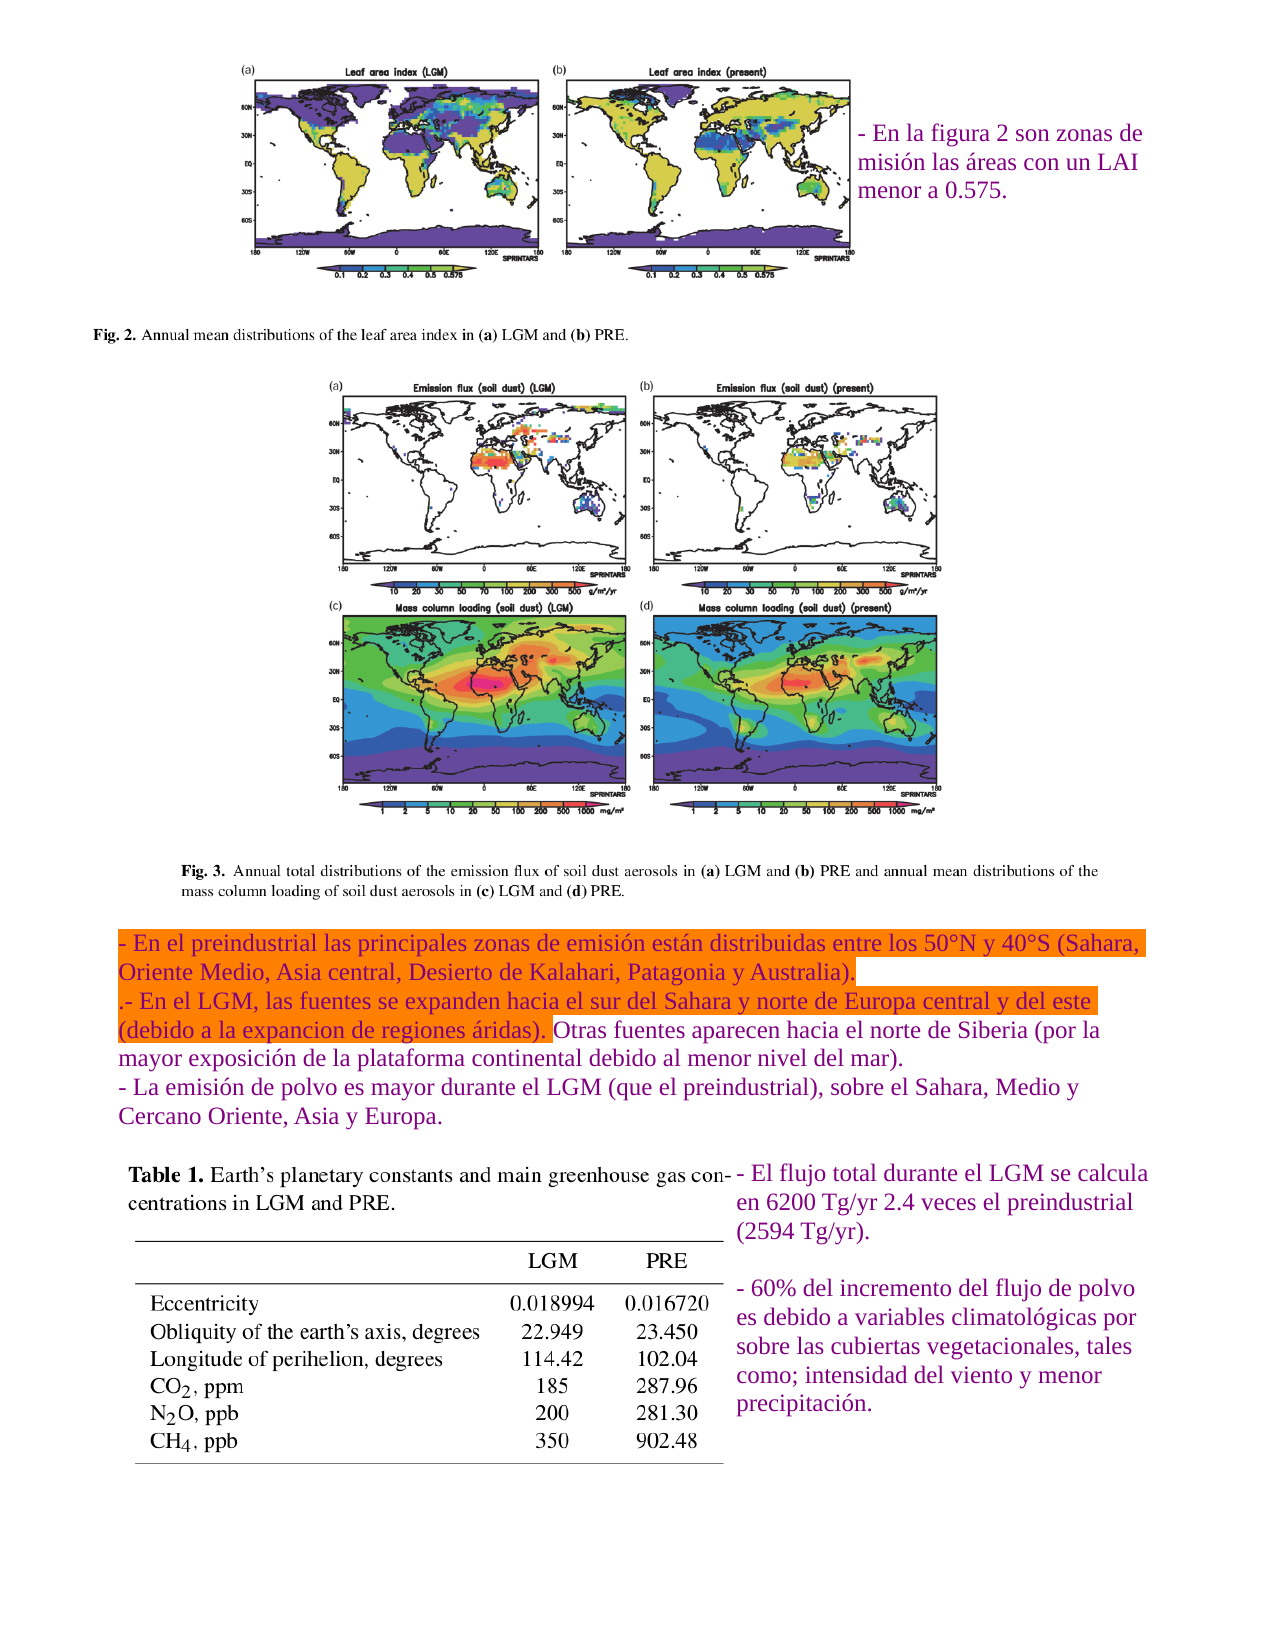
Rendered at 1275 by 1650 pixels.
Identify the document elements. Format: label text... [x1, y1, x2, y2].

text - En la figura 2 son zonas de misión las áreas con un LAI menor a 0.575. [858, 118, 1157, 204]
text - La emisión de polvo es mayor durante el LGM (que el preindustrial), sobre el Sahara, Medio y Cercano Oriente, Asia y Europa. [118, 1072, 1157, 1130]
text - En el preindustrial las principales zonas de emisión están distribuidas entre los 50°N y 40°S (Sahara, Oriente Medio, Asia central, Desierto de Kalahari, Patagonia y Australia). [118, 928, 1157, 986]
picture [92, 53, 858, 346]
text - El flujo total durante el LGM se calcula en 6200 Tg/yr 2.4 veces el preindustrial (2594 Tg/yr). [737, 1158, 1157, 1245]
text .- En el LGM, las fuentes se expanden hacia el sur del Sahara y norte de Europa central y del este (debido a la expancion de regiones áridas). Otras fuentes aparecen hacia el norte de Siberia (por la mayor exposición de la plataforma continental debido al menor nivel del mar). [118, 986, 1157, 1072]
picture [172, 376, 1103, 900]
picture [118, 1158, 737, 1479]
text - 60% del incremento del flujo de polvo es debido a variables climatológicas por sobre las cubiertas vegetacionales, tales como; intensidad del viento y menor precipitación. [737, 1273, 1157, 1417]
